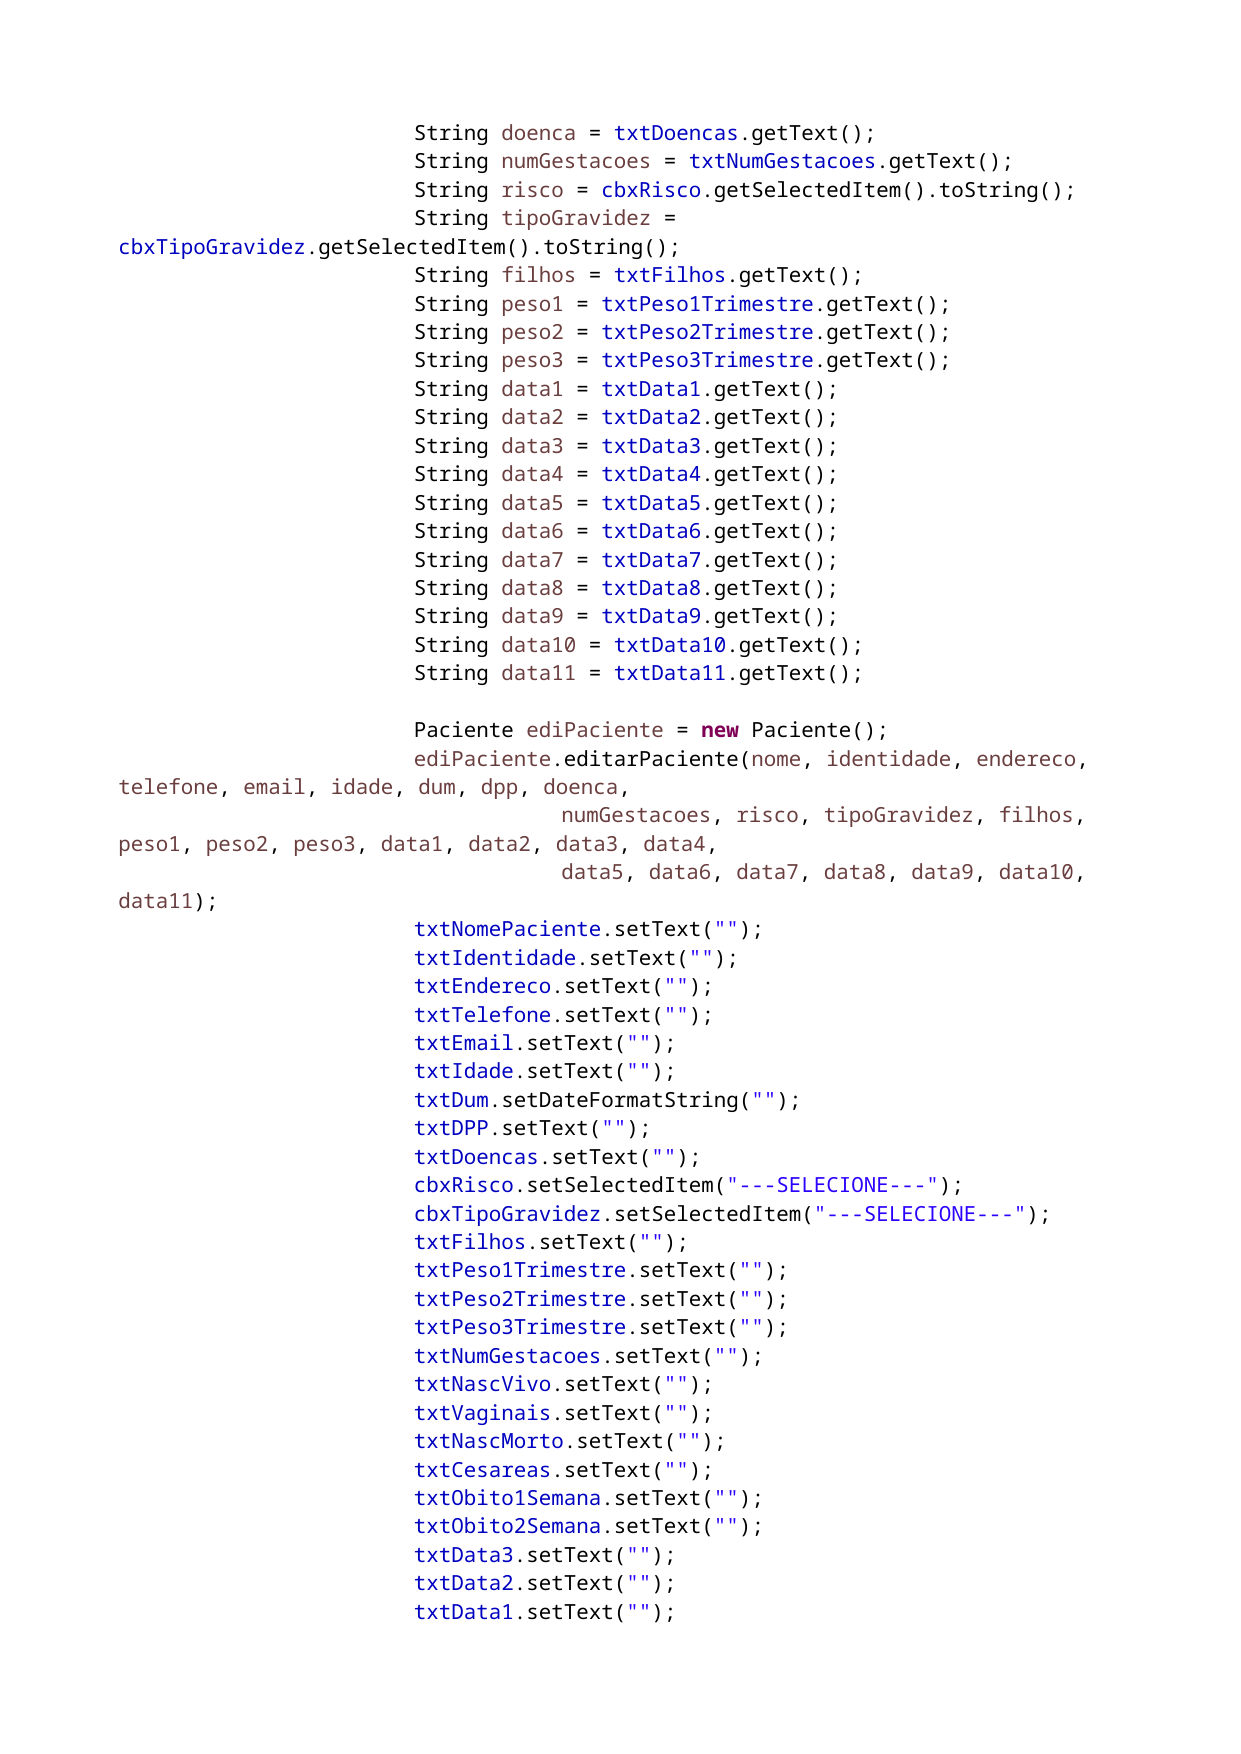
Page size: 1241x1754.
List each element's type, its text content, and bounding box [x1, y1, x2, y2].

text String data10 = txtData10.getText(); [118, 630, 1122, 658]
text String data1 = txtData1.getText(); [118, 374, 1122, 402]
text txtPeso3Trimestre.setText(""); [118, 1312, 1122, 1341]
text String data5 = txtData5.getText(); [118, 488, 1122, 516]
text txtDum.setDateFormatString(""); [118, 1085, 1122, 1113]
text String data3 = txtData3.getText(); [118, 431, 1122, 459]
text cbxRisco.setSelectedItem("---SELECIONE---"); [118, 1170, 1122, 1199]
text numGestacoes, risco, tipoGravidez, filhos, peso1, peso2, peso3, data1, data2, data3, data4, [118, 801, 1122, 857]
text txtData2.setText(""); [118, 1568, 1122, 1597]
text String data2 = txtData2.getText(); [118, 402, 1122, 431]
text txtPeso2Trimestre.setText(""); [118, 1284, 1122, 1312]
text txtObito2Semana.setText(""); [118, 1512, 1122, 1540]
text txtDPP.setText(""); [118, 1113, 1122, 1142]
text String numGestacoes = txtNumGestacoes.getText(); [118, 147, 1122, 175]
text txtCesareas.setText(""); [118, 1455, 1122, 1483]
text txtDoencas.setText(""); [118, 1142, 1122, 1170]
text ediPaciente.editarPaciente(nome, identidade, endereco, telefone, email, idade, dum, dpp, doenca, [118, 744, 1122, 801]
text txtNascMorto.setText(""); [118, 1426, 1122, 1455]
text String doenca = txtDoencas.getText(); [118, 118, 1122, 147]
text txtNomePaciente.setText(""); [118, 914, 1122, 943]
text txtNascVivo.setText(""); [118, 1369, 1122, 1398]
text txtEndereco.setText(""); [118, 971, 1122, 1000]
text String data7 = txtData7.getText(); [118, 545, 1122, 573]
text txtData3.setText(""); [118, 1540, 1122, 1568]
text String risco = cbxRisco.getSelectedItem().toString(); [118, 175, 1122, 203]
text txtVaginais.setText(""); [118, 1398, 1122, 1426]
text String tipoGravidez = cbxTipoGravidez.getSelectedItem().toString(); [118, 203, 1122, 260]
text txtIdentidade.setText(""); [118, 943, 1122, 971]
text String data11 = txtData11.getText(); [118, 658, 1122, 687]
text cbxTipoGravidez.setSelectedItem("---SELECIONE---"); [118, 1199, 1122, 1227]
text txtPeso1Trimestre.setText(""); [118, 1256, 1122, 1284]
text String data6 = txtData6.getText(); [118, 516, 1122, 545]
text Paciente ediPaciente = new Paciente(); [118, 715, 1122, 744]
text txtData1.setText(""); [118, 1597, 1122, 1625]
text txtIdade.setText(""); [118, 1057, 1122, 1085]
text String data8 = txtData8.getText(); [118, 573, 1122, 602]
text txtEmail.setText(""); [118, 1028, 1122, 1057]
text String peso3 = txtPeso3Trimestre.getText(); [118, 346, 1122, 374]
text txtFilhos.setText(""); [118, 1227, 1122, 1256]
text data5, data6, data7, data8, data9, data10, data11); [118, 857, 1122, 914]
text txtObito1Semana.setText(""); [118, 1483, 1122, 1512]
text String peso2 = txtPeso2Trimestre.getText(); [118, 317, 1122, 346]
text txtNumGestacoes.setText(""); [118, 1341, 1122, 1369]
text String data4 = txtData4.getText(); [118, 459, 1122, 488]
text String peso1 = txtPeso1Trimestre.getText(); [118, 289, 1122, 317]
text String filhos = txtFilhos.getText(); [118, 260, 1122, 289]
text String data9 = txtData9.getText(); [118, 602, 1122, 630]
text txtTelefone.setText(""); [118, 1000, 1122, 1028]
